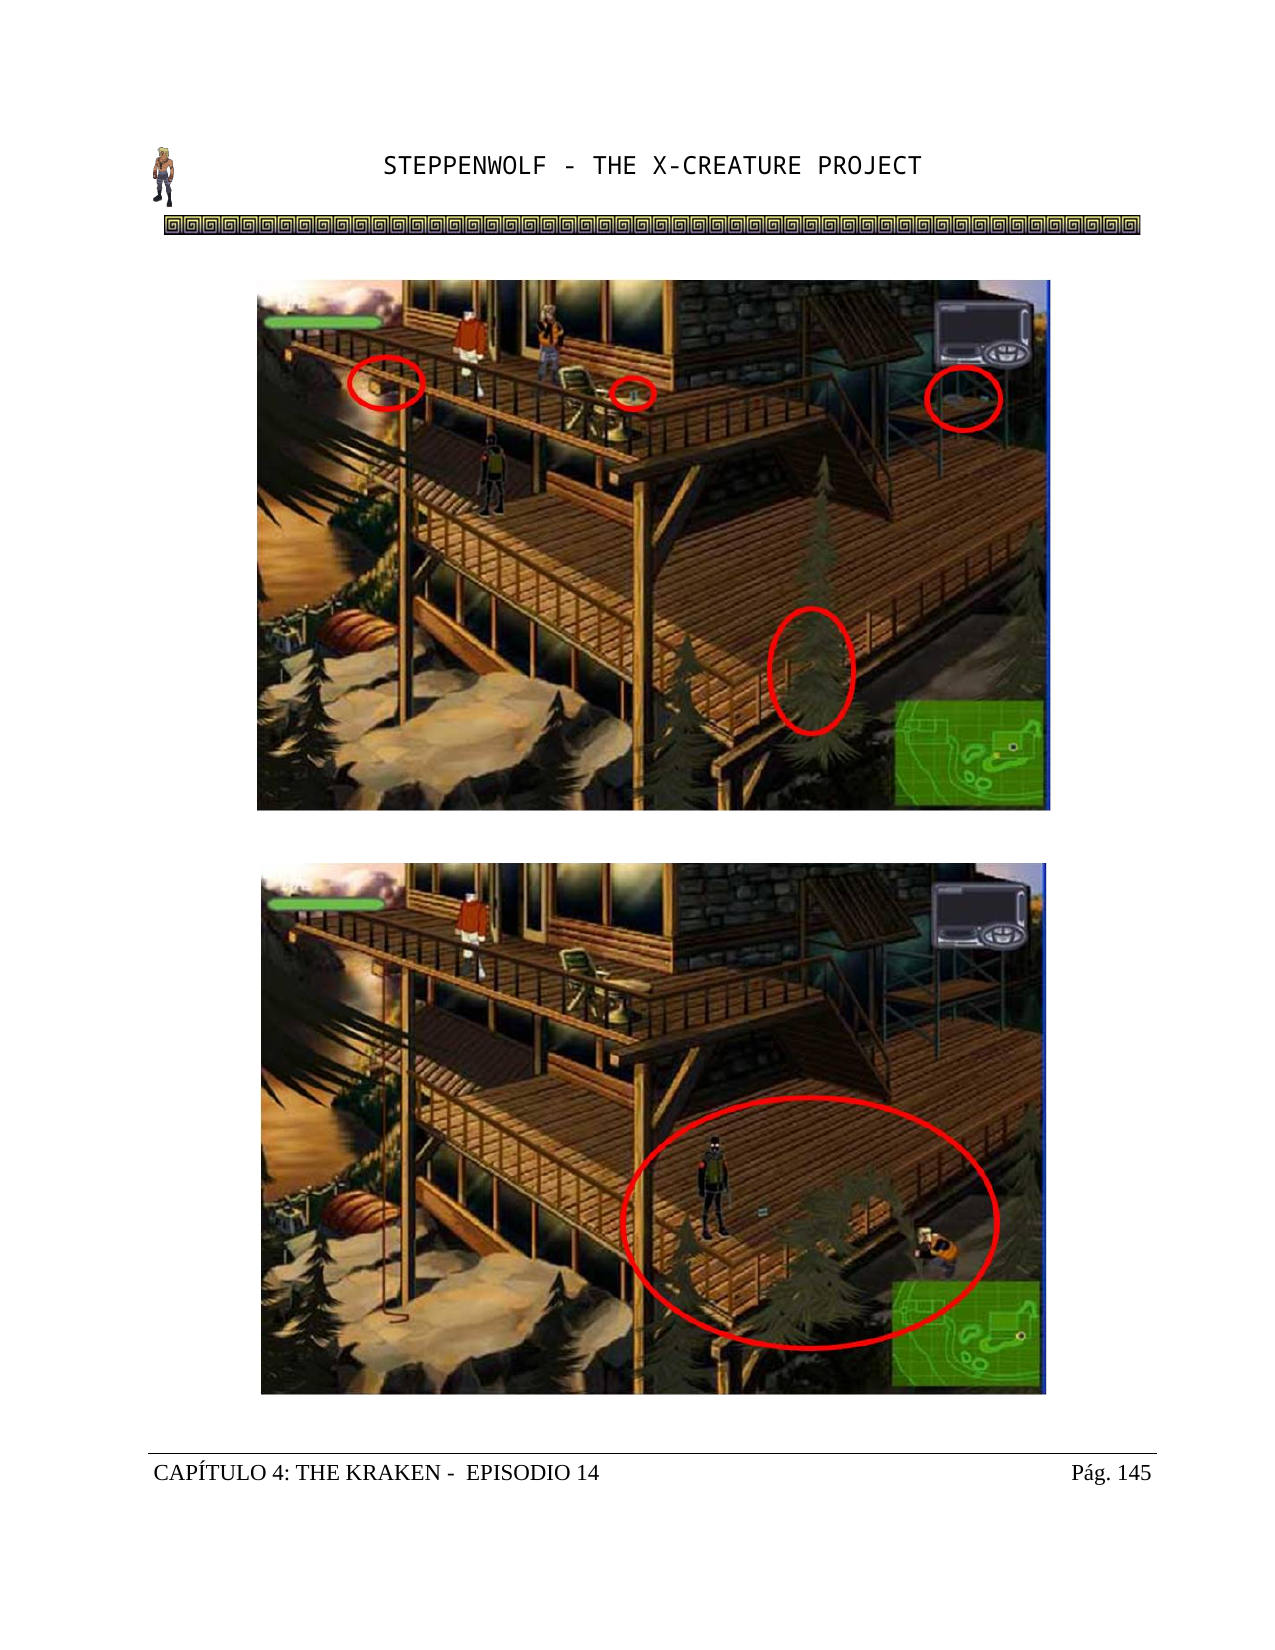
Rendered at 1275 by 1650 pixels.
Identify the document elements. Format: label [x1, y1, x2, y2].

picture [256, 279, 1051, 811]
picture [164, 215, 1141, 235]
picture [147, 147, 181, 207]
picture [260, 863, 1047, 1395]
